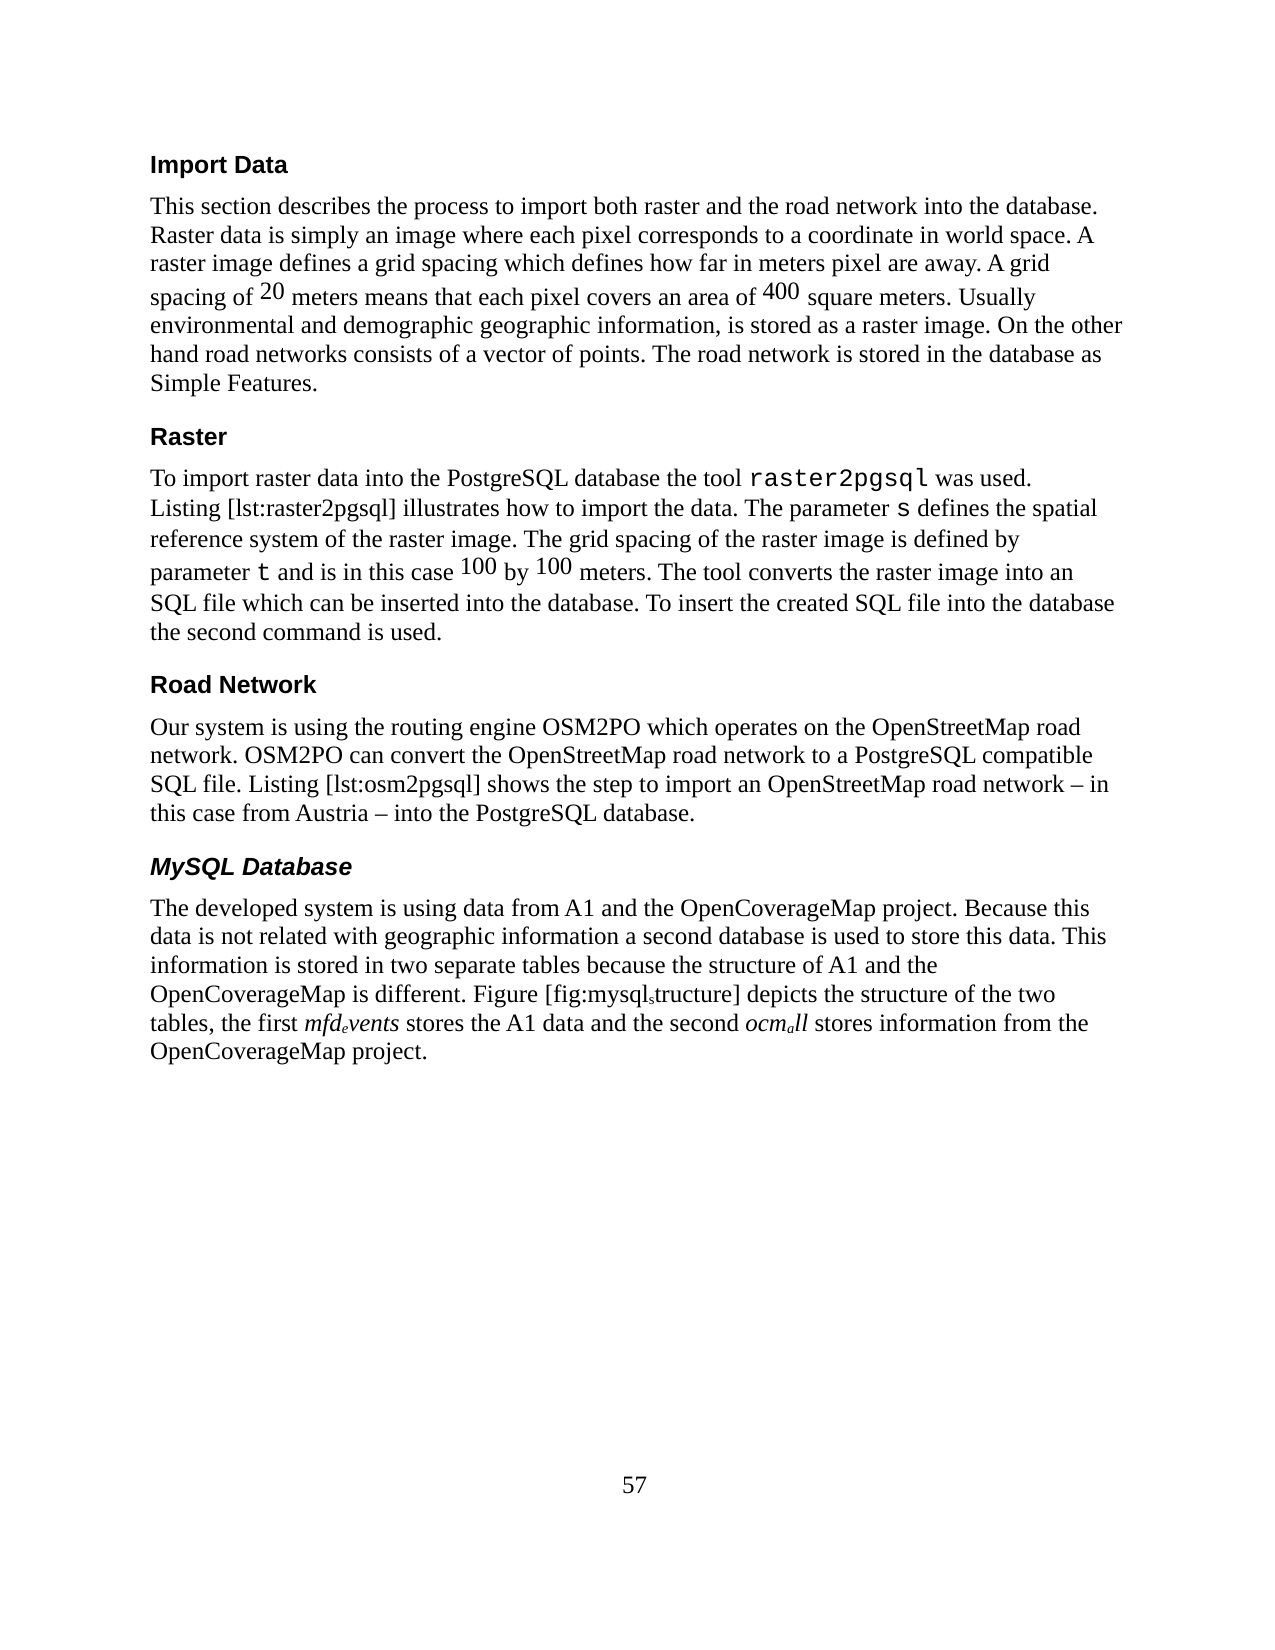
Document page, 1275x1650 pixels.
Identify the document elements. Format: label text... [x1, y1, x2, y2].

text To import raster data into the PostgreSQL database the tool raster2pgsql was used. Listing [lst:raster2pgsql] illustrates how to import the data. The parameter s defines the spatial reference system of the raster image. The grid spacing of the raster image is defined by parameter t and is in this case by meters. The tool converts the raster image into an SQL file which can be inserted into the database. To insert the created SQL file into the database the second command is used. [150, 463, 1125, 646]
text Our system is using the routing engine OSM2PO which operates on the OpenStreetMap road network. OSM2PO can convert the OpenStreetMap road network to a PostgreSQL compatible SQL file. Listing [lst:osm2pgsql] shows the step to import an OpenStreetMap road network – in this case from Austria – into the PostgreSQL database. [150, 712, 1125, 827]
subtitle Import Data [150, 150, 1125, 178]
subtitle MySQL Database [150, 852, 1125, 880]
subtitle Raster [150, 422, 1125, 450]
text The developed system is using data from A1 and the OpenCoverageMap project. Because this data is not related with geographic information a second database is used to store this data. This information is stored in two separate tables because the structure of A1 and the OpenCoverageMap is different. Figure [fig:mysqlstructure] depicts the structure of the two tables, the first mfdevents stores the A1 data and the second ocmall stores information from the OpenCoverageMap project. [150, 893, 1125, 1065]
text This section describes the process to import both raster and the road network into the database. Raster data is simply an image where each pixel corresponds to a coordinate in world space. A raster image defines a grid spacing which defines how far in meters pixel are away. A grid spacing of meters means that each pixel covers an area of square meters. Usually environmental and demographic geographic information, is stored as a raster image. On the other hand road networks consists of a vector of points. The road network is stored in the database as Simple Features. [150, 191, 1125, 397]
subtitle Road Network [150, 671, 1125, 699]
